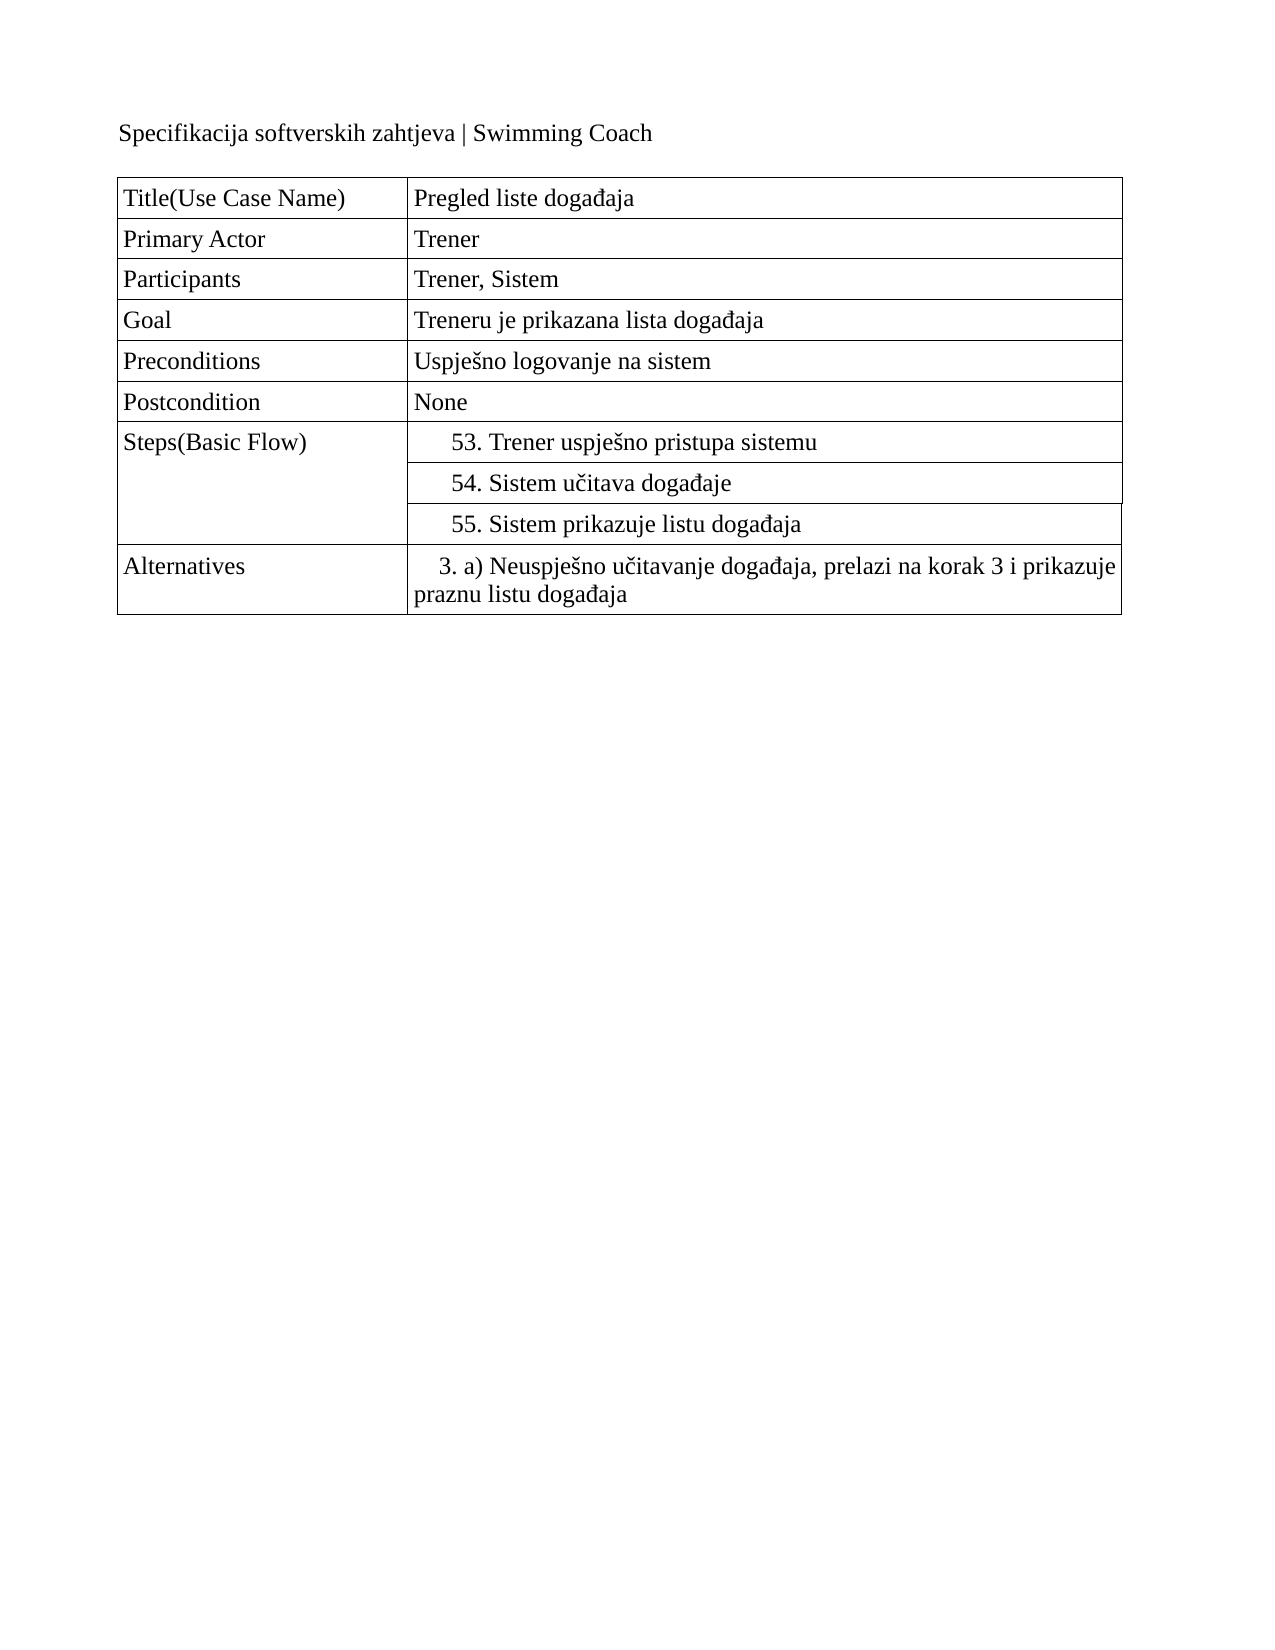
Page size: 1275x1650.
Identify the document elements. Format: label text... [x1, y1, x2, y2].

table_cell Sistem prikazuje listu događaja [408, 504, 1121, 544]
table_cell Primary Actor [118, 219, 407, 258]
table_cell None [408, 382, 1122, 421]
table_cell Trener uspješno pristupa sistemu [408, 422, 1122, 462]
table_cell Postcondition [118, 382, 407, 421]
table_cell Alternatives [118, 545, 407, 614]
table_cell Treneru je prikazana lista događaja [408, 300, 1122, 340]
table_header Pregled liste događaja [408, 178, 1122, 218]
table_cell Sistem učitava događaje [408, 463, 1122, 503]
table_cell Trener [408, 219, 1122, 258]
table_cell Steps(Basic Flow) [118, 422, 407, 544]
table_cell Participants [118, 259, 407, 299]
table_header Title(Use Case Name) [118, 178, 407, 218]
table_cell Trener, Sistem [408, 259, 1122, 299]
table_cell Goal [118, 300, 407, 340]
table_cell Preconditions [118, 341, 407, 381]
table_cell Uspješno logovanje na sistem [408, 341, 1122, 381]
table_cell 3. a) Neuspješno učitavanje događaja, prelazi na korak 3 i prikazuje praznu listu događaja [408, 545, 1121, 614]
